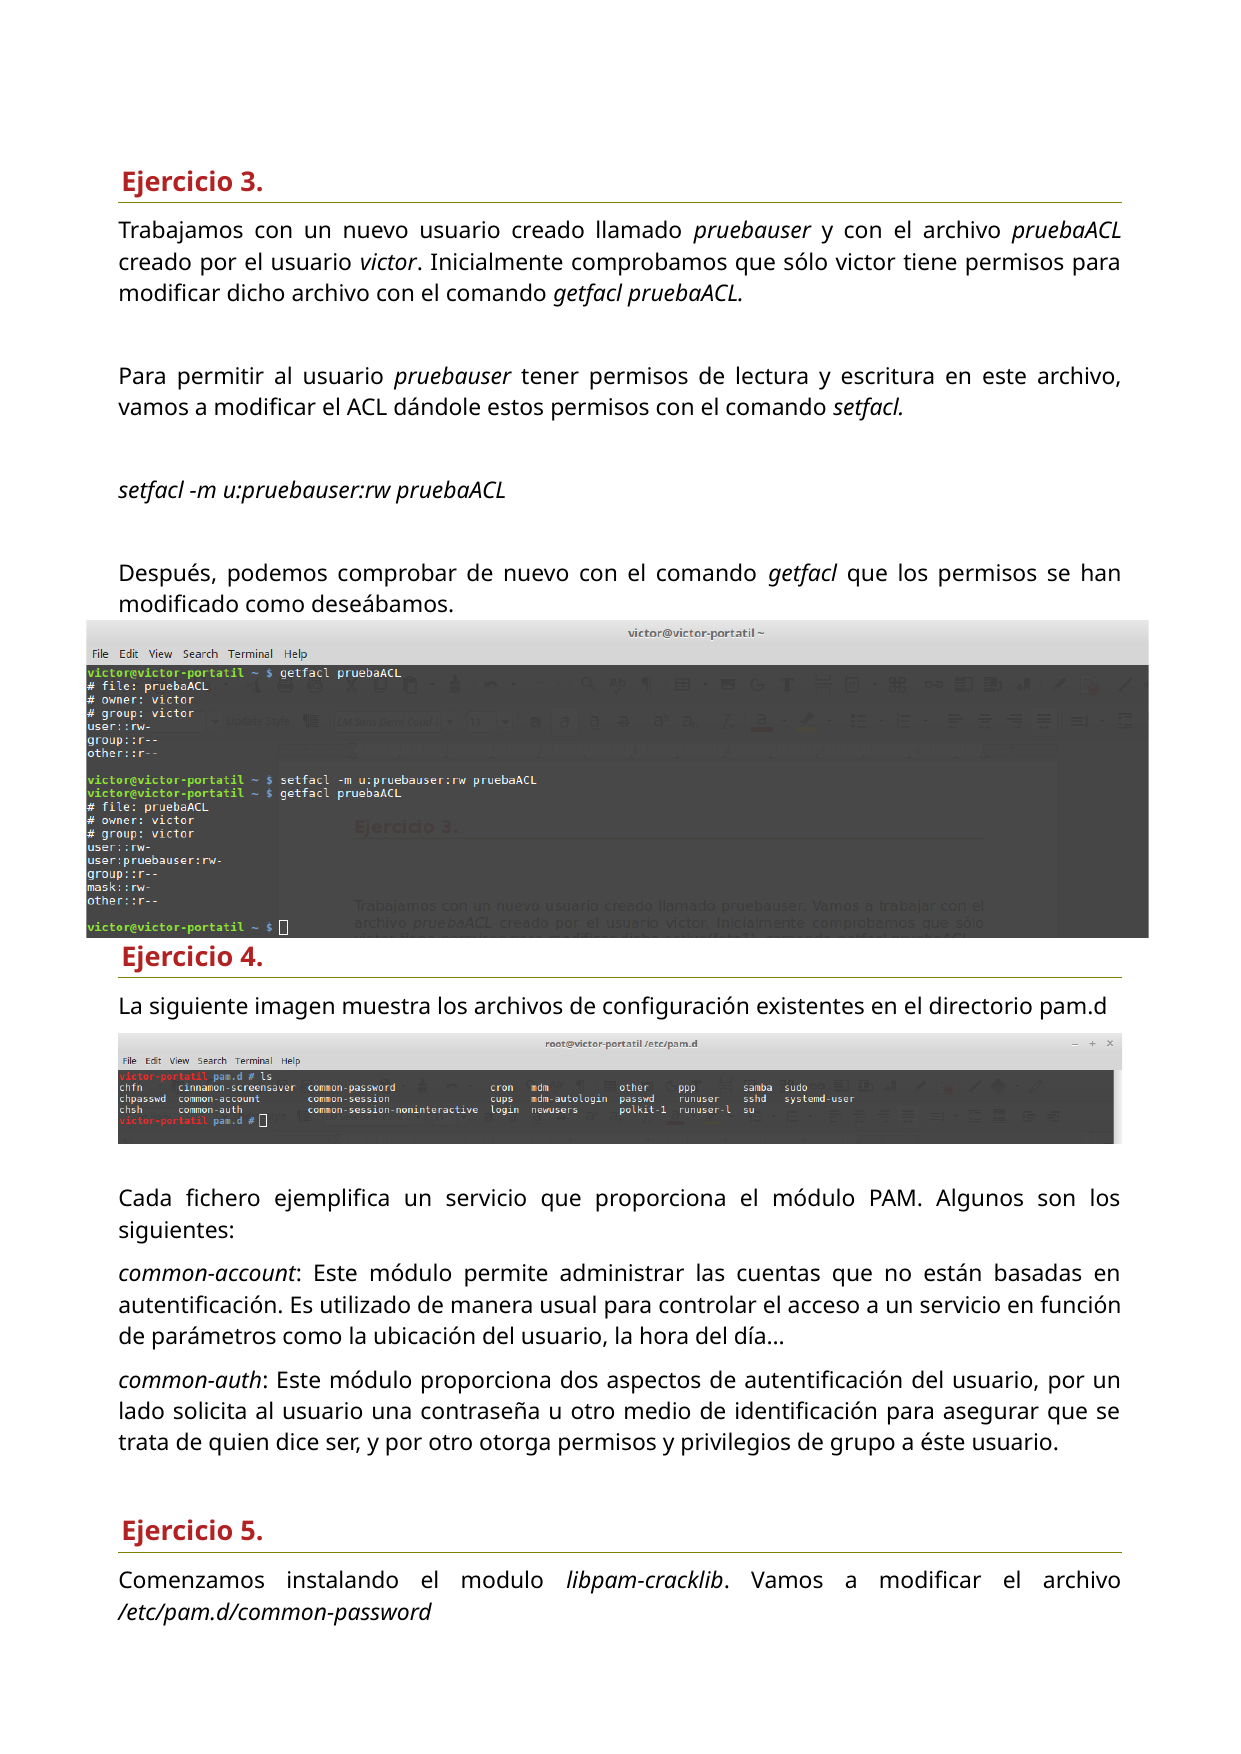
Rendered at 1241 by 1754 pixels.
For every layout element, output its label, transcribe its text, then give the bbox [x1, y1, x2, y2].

picture [86, 620, 1149, 938]
text La siguiente imagen muestra los archivos de configuración existentes en el directorio pam.d [118, 990, 1122, 1021]
text common-auth: Este módulo proporciona dos aspectos de autentificación del usuario, por un lado solicita al usuario una contraseña u otro medio de identificación para asegurar que se trata de quien dice ser, y por otro otorga permisos y privilegios de grupo a éste usuario. [118, 1363, 1122, 1457]
text Cada fichero ejemplifica un servicio que proporciona el módulo PAM. Algunos son los siguientes: [118, 1182, 1122, 1245]
text Ejercicio 3. [118, 159, 1122, 202]
text Ejercicio 5. [118, 1509, 1122, 1552]
text setfacl -m u:pruebauser:rw pruebaACL [118, 474, 1122, 505]
text Después, podemos comprobar de nuevo con el comando getfacl que los permisos se han modificado como deseábamos. [118, 557, 1122, 619]
text Comenzamos instalando el modulo libpam-cracklib. Vamos a modificar el archivo /etc/pam.d/common-password [118, 1564, 1122, 1627]
text Trabajamos con un nuevo usuario creado llamado pruebauser y con el archivo pruebaACL creado por el usuario victor. Inicialmente comprobamos que sólo victor tiene permisos para modificar dicho archivo con el comando getfacl pruebaACL. [118, 214, 1122, 308]
text common-account: Este módulo permite administrar las cuentas que no están basadas en autentificación. Es utilizado de manera usual para controlar el acceso a un servicio en función de parámetros como la ubicación del usuario, la hora del día… [118, 1257, 1122, 1351]
text Para permitir al usuario pruebauser tener permisos de lectura y escritura en este archivo, vamos a modificar el ACL dándole estos permisos con el comando setfacl. [118, 360, 1122, 422]
text Ejercicio 4. [118, 938, 1122, 977]
